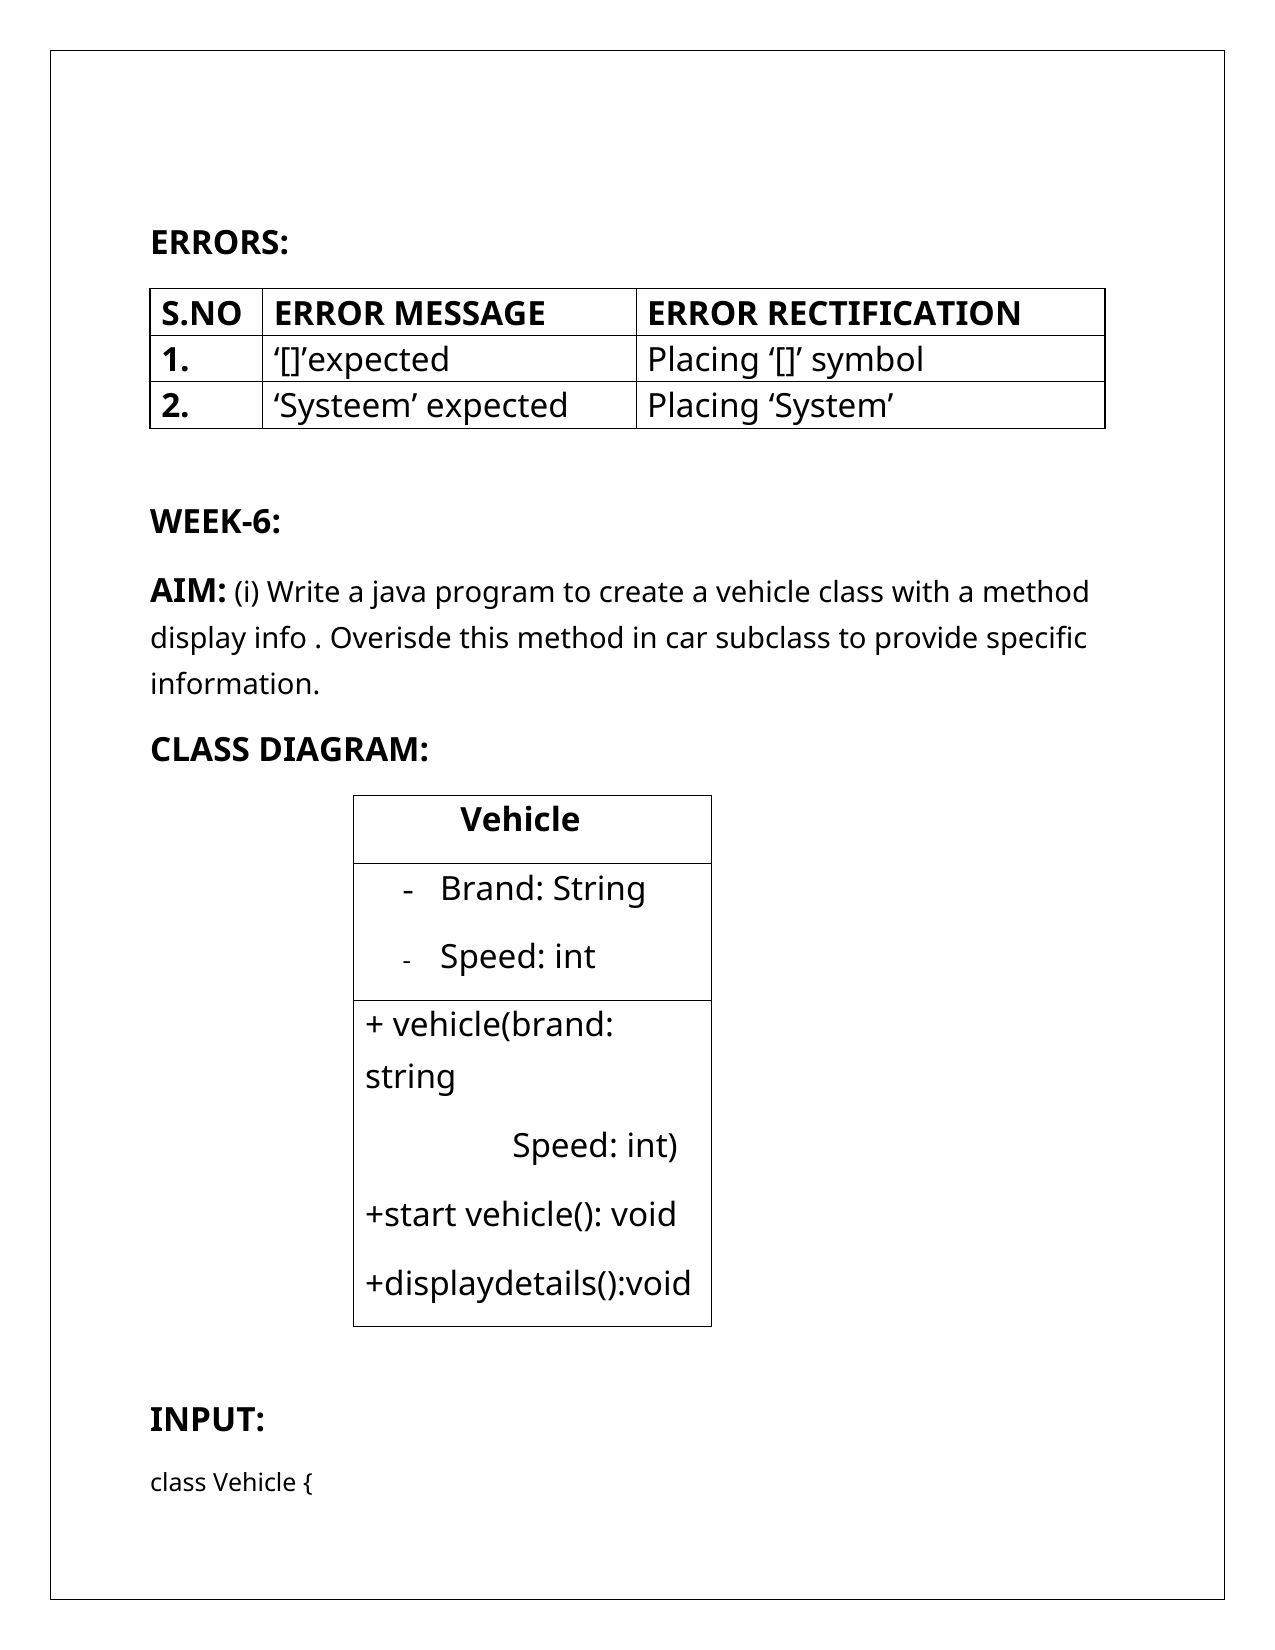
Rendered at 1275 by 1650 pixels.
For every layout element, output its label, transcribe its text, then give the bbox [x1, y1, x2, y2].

text ERRORS: [150, 219, 1125, 264]
text AIM: (i) Write a java program to create a vehicle class with a method display info . Overisde this method in car subclass to provide specific information. [150, 566, 1125, 703]
table_header S.NO [151, 289, 262, 335]
table_cell 2. [151, 382, 262, 428]
text class Vehicle { [150, 1464, 1125, 1498]
table_header ERROR RECTIFICATION [637, 289, 1104, 335]
table_cell Placing ‘System’ [637, 382, 1104, 428]
table_cell ‘[]’expected [263, 336, 636, 381]
text WEEK-6: [150, 497, 1125, 543]
text CLASS DIAGRAM: [150, 726, 1125, 771]
table_cell + vehicle(brand: string Speed: int) +start vehicle(): void +displaydetails():void [354, 1001, 711, 1326]
table_cell ‘Systeem’ expected [263, 382, 636, 428]
table_cell 1. [151, 336, 262, 381]
table_header Vehicle [354, 796, 711, 863]
table_cell Brand: String Speed: int [354, 864, 711, 999]
table_cell Placing ‘[]’ symbol [637, 336, 1104, 381]
table_header ERROR MESSAGE [263, 289, 636, 335]
text INPUT: [150, 1396, 1125, 1441]
